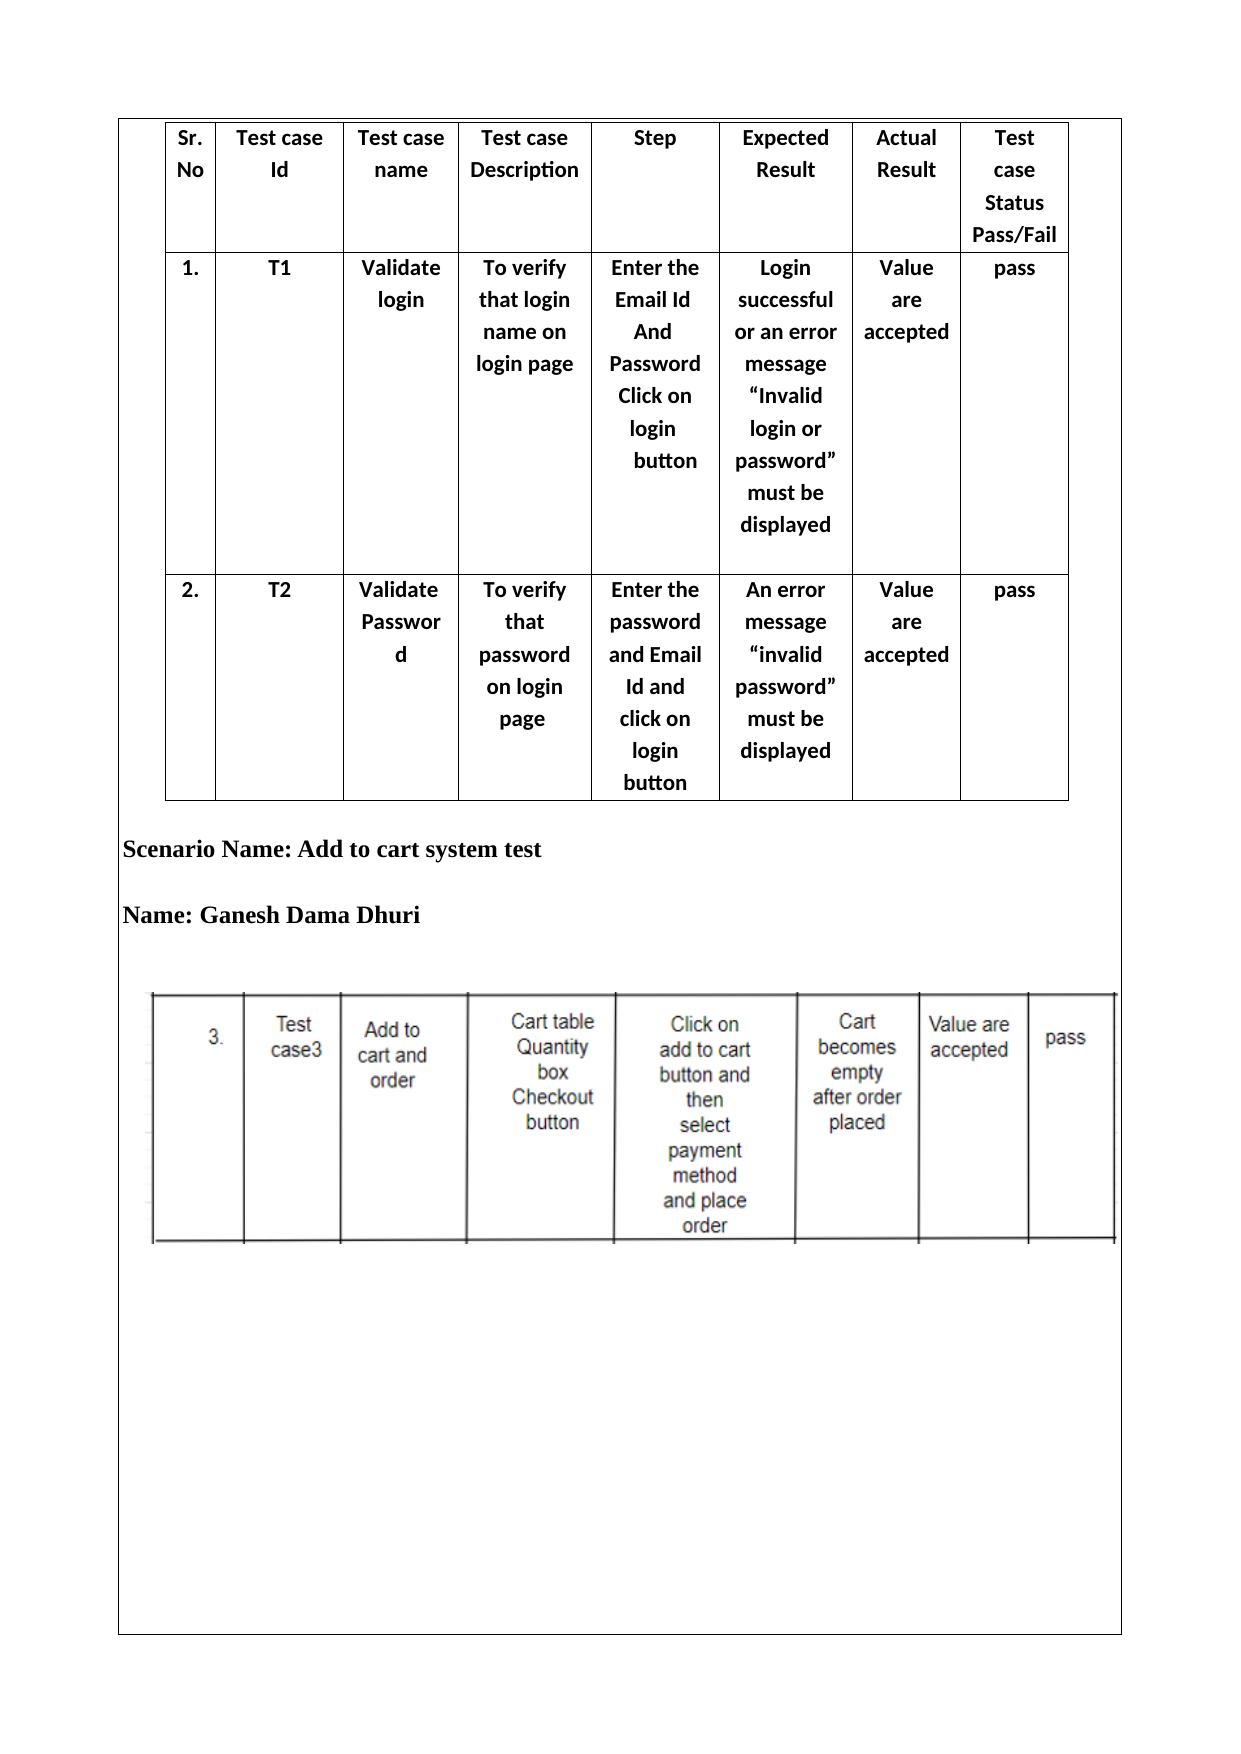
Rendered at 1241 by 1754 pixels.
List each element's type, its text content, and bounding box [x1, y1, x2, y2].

table_cell T1 [216, 253, 343, 574]
table_cell Validate Password [344, 575, 458, 800]
table_cell T2 [216, 575, 343, 800]
table_cell Enter the password and Email Id and click on login button [592, 575, 719, 800]
table_cell 2. [166, 575, 215, 800]
table_header Test case Status Pass/Fail [961, 123, 1068, 252]
table_header Actual Result [853, 123, 960, 252]
table_cell An error message “invalid password” must be displayed [720, 575, 852, 800]
text Name: Ganesh Dama Dhuri [122, 900, 1118, 929]
table_cell pass [961, 253, 1068, 574]
table_cell 1. [166, 253, 215, 574]
text Scenario Name: Add to cart system test [122, 834, 1118, 863]
table_header Sr. No [166, 123, 215, 252]
table_cell To verify that password on login page [459, 575, 591, 800]
table_cell Login successful or an error message “Invalid login or password” must be displayed [720, 253, 852, 574]
table_header Test case Id [216, 123, 343, 252]
table_cell Enter the Email Id And Password Click on login button [592, 253, 719, 574]
table_cell Value are accepted [853, 253, 960, 574]
table_cell To verify that login name on login page [459, 253, 591, 574]
table_cell Value are accepted [853, 575, 960, 800]
table_header Test case name [344, 123, 458, 252]
table_header Test case Description [459, 123, 591, 252]
table_header Step [592, 123, 719, 252]
picture [145, 992, 1119, 1244]
table_header Expected Result [720, 123, 852, 252]
table_cell Validate login [344, 253, 458, 574]
table_cell pass [961, 575, 1068, 800]
